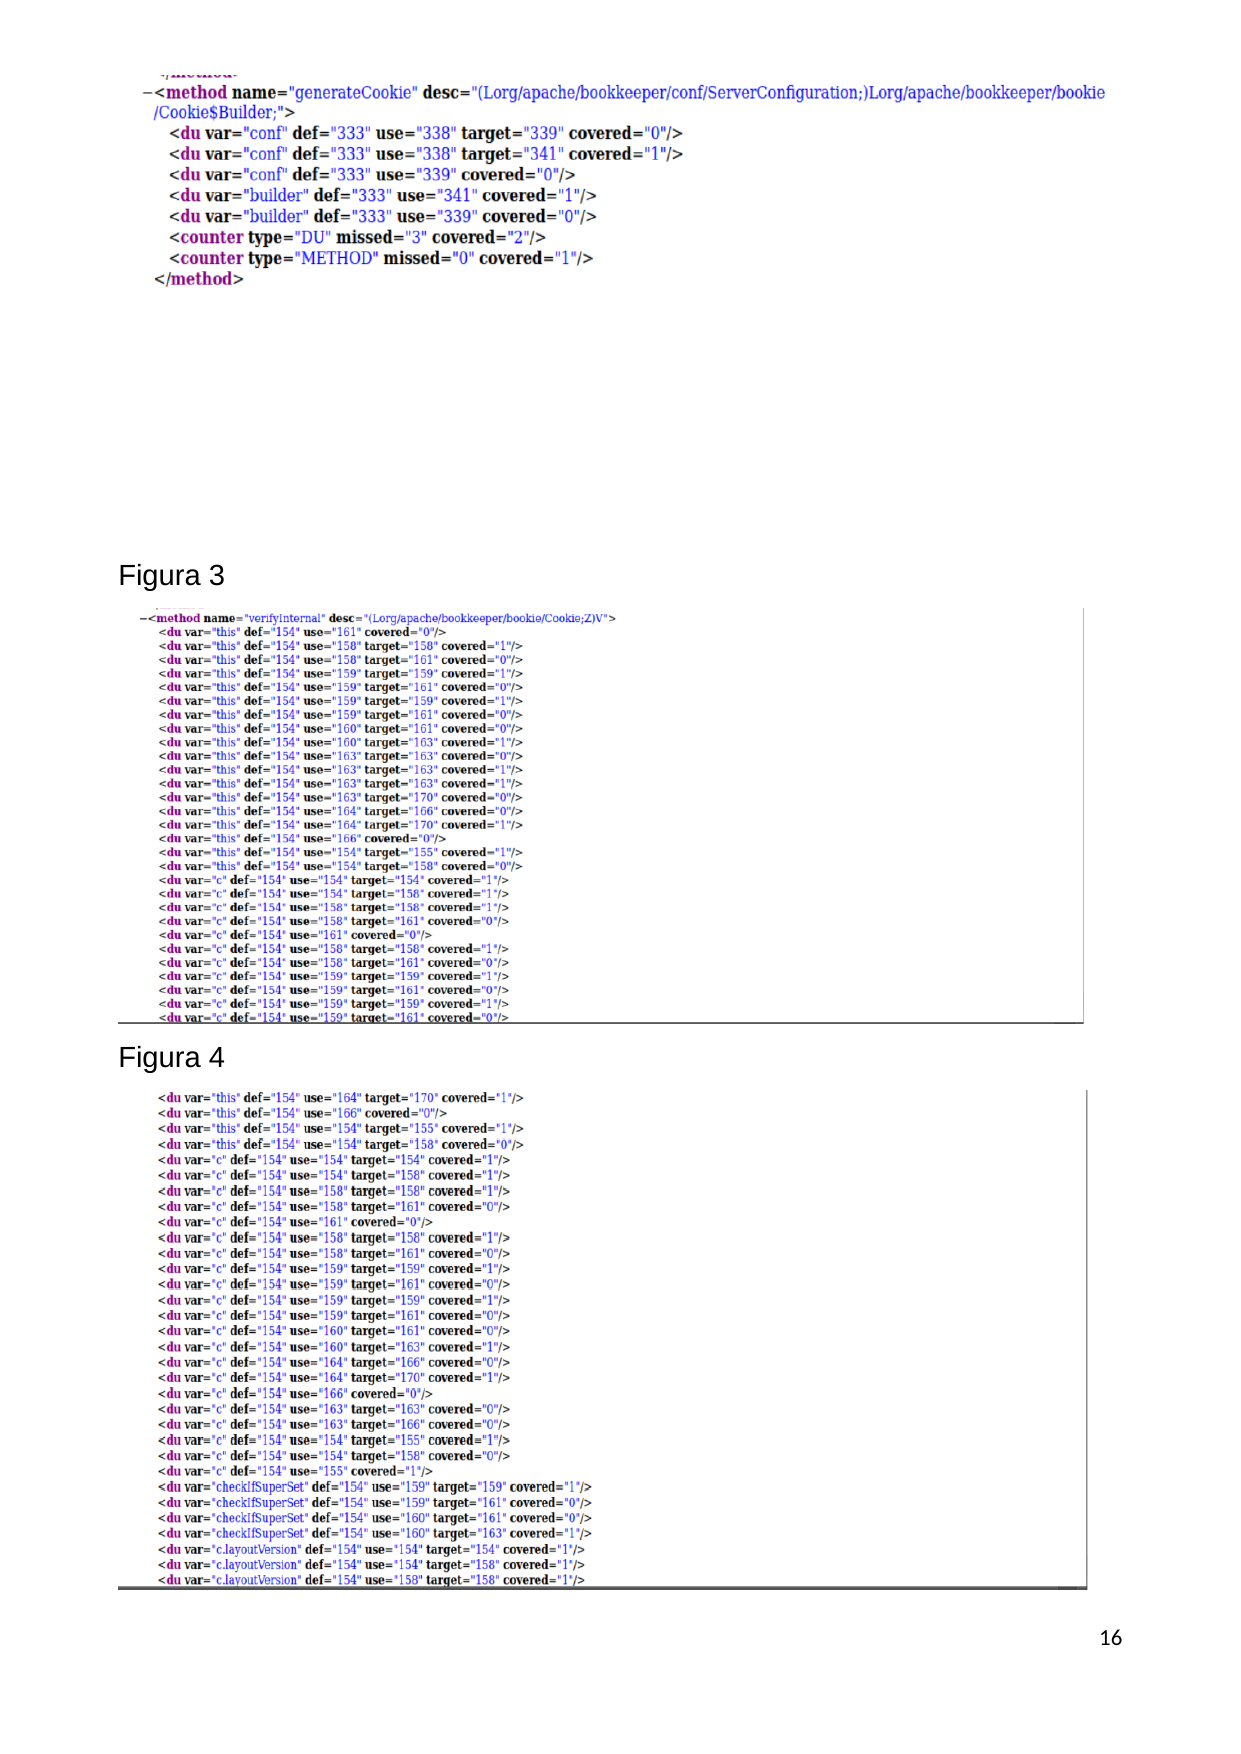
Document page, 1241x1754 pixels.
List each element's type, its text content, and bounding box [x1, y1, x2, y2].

text Figura 4 [118, 1040, 1122, 1073]
text Figura 3 [118, 558, 1122, 592]
